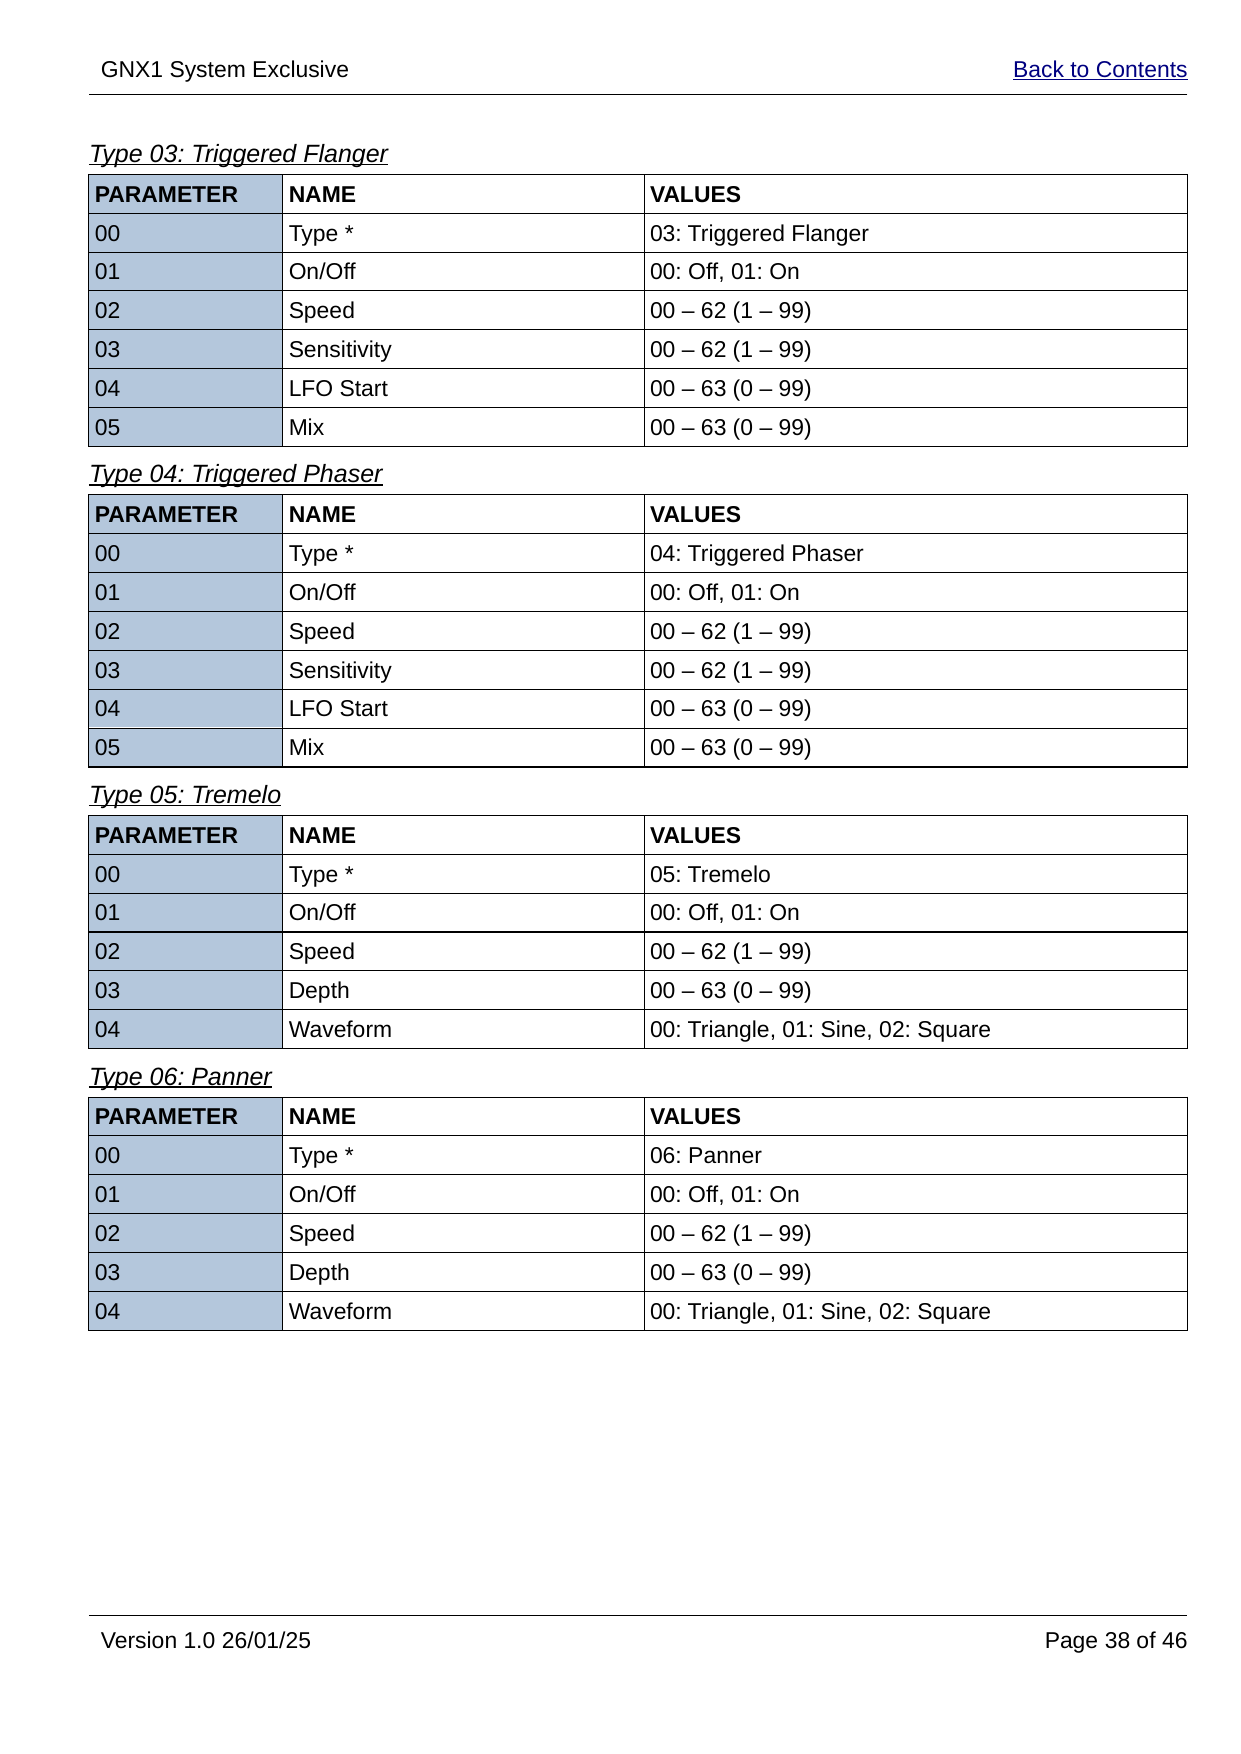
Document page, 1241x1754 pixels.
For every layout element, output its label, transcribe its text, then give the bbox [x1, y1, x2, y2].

table_cell 05 [89, 729, 282, 766]
table_header NAME [283, 1098, 644, 1135]
subtitle Type 03: Triggered Flanger [89, 139, 1187, 168]
table_cell 00 – 63 (0 – 99) [645, 729, 1187, 766]
table_cell 04 [89, 369, 282, 407]
table_cell Type * [283, 534, 644, 572]
table_cell Sensitivity [283, 651, 644, 689]
table_cell On/Off [283, 1175, 644, 1213]
subtitle Type 04: Triggered Phaser [89, 459, 1187, 488]
table_cell 04: Triggered Phaser [645, 534, 1187, 572]
table_cell Speed [283, 933, 644, 970]
table_cell 02 [89, 1214, 282, 1252]
table_cell 04 [89, 1010, 282, 1048]
table_cell Waveform [283, 1292, 644, 1330]
table_cell Type * [283, 1136, 644, 1174]
table_cell On/Off [283, 894, 644, 931]
table_cell Type * [283, 855, 644, 893]
table_cell Waveform [283, 1010, 644, 1048]
table_header VALUES [645, 175, 1187, 213]
table_header NAME [283, 495, 644, 533]
table_cell On/Off [283, 253, 644, 290]
table_cell 03 [89, 1253, 282, 1291]
table_cell On/Off [283, 573, 644, 611]
table_cell 00 – 62 (1 – 99) [645, 1214, 1187, 1252]
table_cell 03 [89, 651, 282, 689]
table_cell 00 – 63 (0 – 99) [645, 369, 1187, 407]
table_cell 03: Triggered Flanger [645, 214, 1187, 252]
table_header VALUES [645, 495, 1187, 533]
table_cell LFO Start [283, 690, 644, 727]
table_header NAME [283, 175, 644, 213]
table_cell 01 [89, 894, 282, 931]
table_cell 00: Off, 01: On [645, 253, 1187, 290]
table_cell 01 [89, 253, 282, 290]
table_cell Sensitivity [283, 330, 644, 368]
table_cell Depth [283, 971, 644, 1009]
subtitle Type 06: Panner [89, 1062, 1187, 1090]
table_cell 05: Tremelo [645, 855, 1187, 893]
table_cell Speed [283, 612, 644, 650]
table_cell 03 [89, 971, 282, 1009]
table_cell 00: Off, 01: On [645, 573, 1187, 611]
table_cell 00 – 62 (1 – 99) [645, 291, 1187, 329]
table_cell Speed [283, 1214, 644, 1252]
table_cell 00 – 63 (0 – 99) [645, 1253, 1187, 1291]
table_cell Depth [283, 1253, 644, 1291]
table_cell 00 – 63 (0 – 99) [645, 690, 1187, 727]
table_cell 00: Triangle, 01: Sine, 02: Square [645, 1292, 1187, 1330]
table_header PARAMETER [89, 495, 282, 533]
table_cell Mix [283, 729, 644, 766]
table_cell Type * [283, 214, 644, 252]
table_cell 06: Panner [645, 1136, 1187, 1174]
table_cell 00 [89, 855, 282, 893]
table_header PARAMETER [89, 816, 282, 854]
table_cell 00 – 63 (0 – 99) [645, 408, 1187, 446]
table_cell 00 – 63 (0 – 99) [645, 971, 1187, 1009]
table_cell Mix [283, 408, 644, 446]
table_cell 03 [89, 330, 282, 368]
table_cell 00 – 62 (1 – 99) [645, 651, 1187, 689]
table_header PARAMETER [89, 175, 282, 213]
table_cell 04 [89, 1292, 282, 1330]
table_cell 00 [89, 214, 282, 252]
table_header PARAMETER [89, 1098, 282, 1135]
table_cell 02 [89, 291, 282, 329]
table_cell Speed [283, 291, 644, 329]
table_cell 00: Triangle, 01: Sine, 02: Square [645, 1010, 1187, 1048]
table_cell 00 – 62 (1 – 99) [645, 330, 1187, 368]
table_cell 00 – 62 (1 – 99) [645, 933, 1187, 970]
table_cell 00 [89, 1136, 282, 1174]
table_cell 04 [89, 690, 282, 727]
table_cell 02 [89, 933, 282, 970]
table_header VALUES [645, 816, 1187, 854]
table_header VALUES [645, 1098, 1187, 1135]
table_cell 00 – 62 (1 – 99) [645, 612, 1187, 650]
table_cell 01 [89, 573, 282, 611]
table_cell 01 [89, 1175, 282, 1213]
table_cell 05 [89, 408, 282, 446]
table_cell 00: Off, 01: On [645, 894, 1187, 931]
table_header NAME [283, 816, 644, 854]
table_cell 00: Off, 01: On [645, 1175, 1187, 1213]
table_cell 00 [89, 534, 282, 572]
table_cell 02 [89, 612, 282, 650]
table_cell LFO Start [283, 369, 644, 407]
subtitle Type 05: Tremelo [89, 780, 1187, 809]
